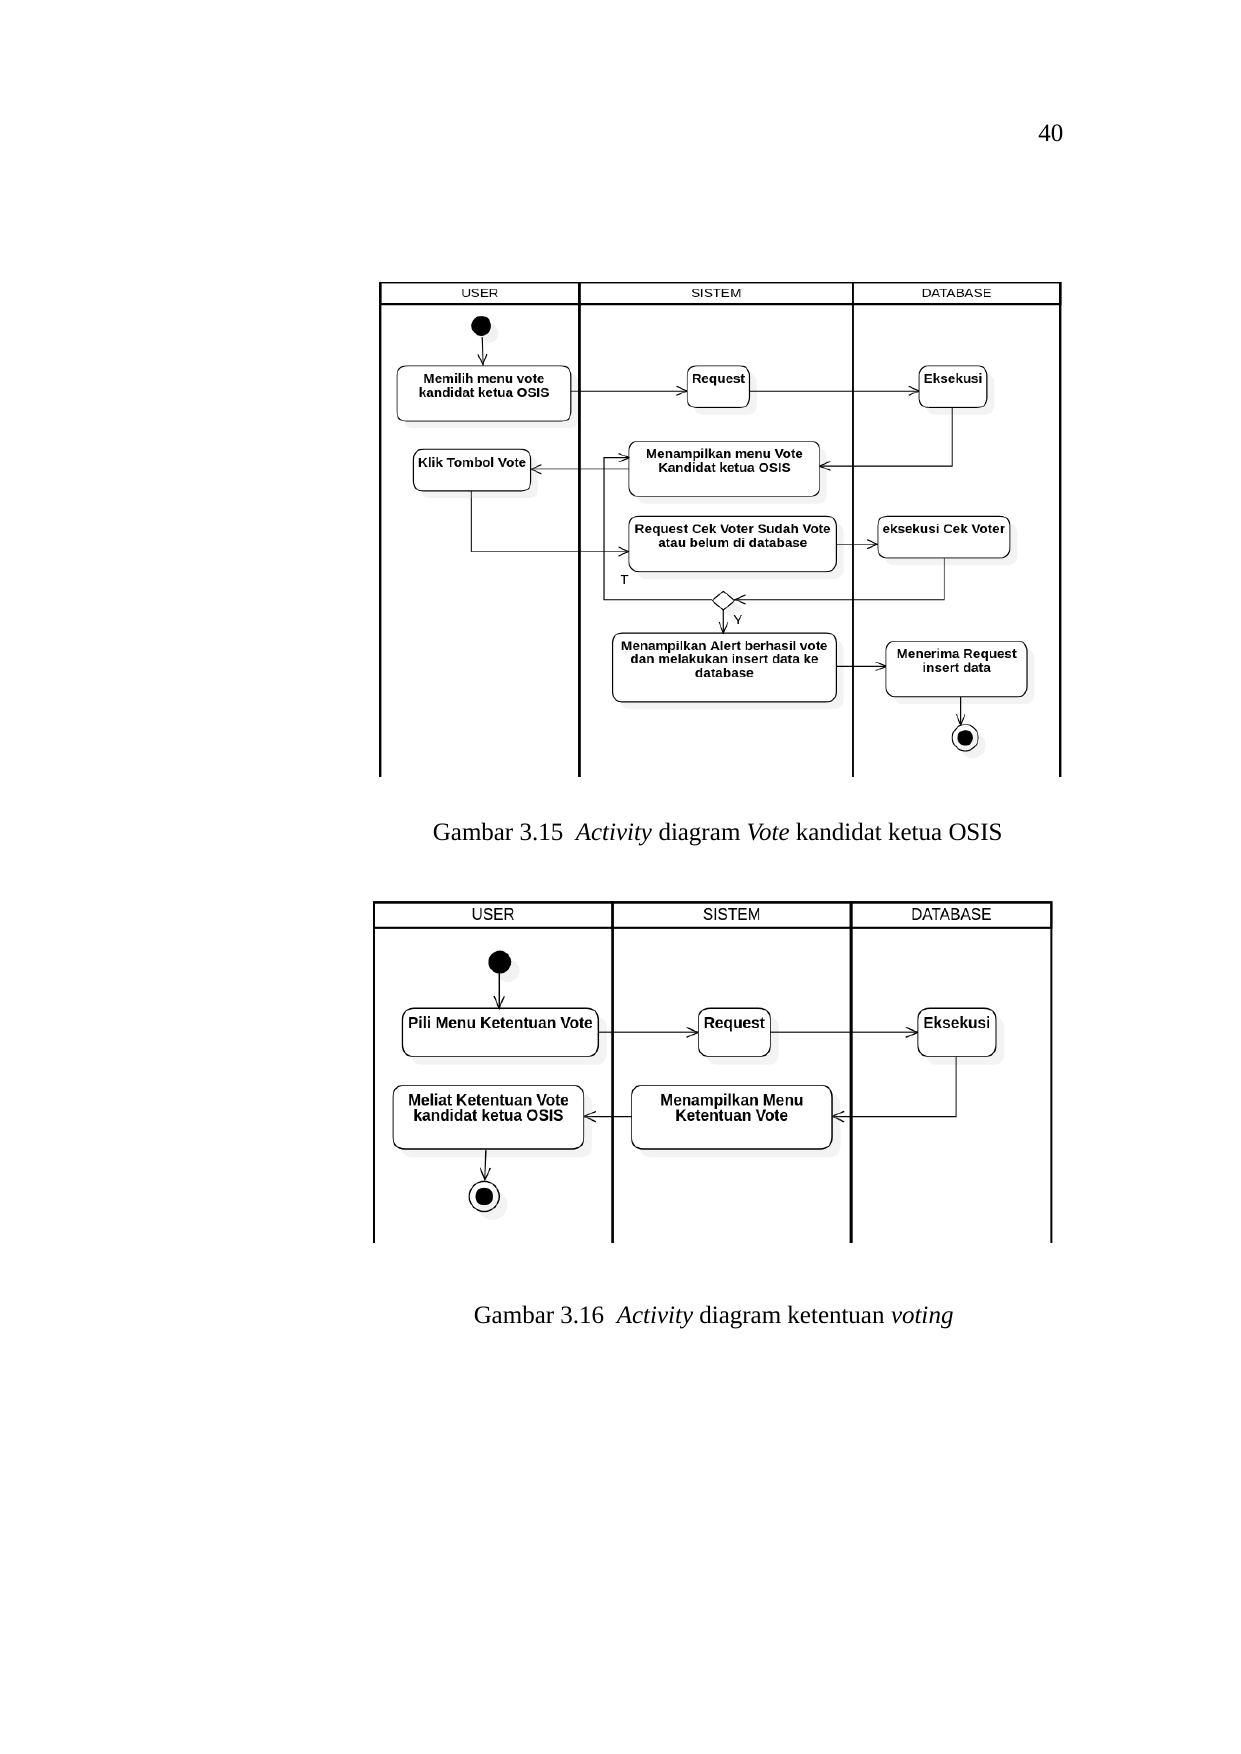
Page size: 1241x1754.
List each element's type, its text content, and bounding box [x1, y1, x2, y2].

picture [366, 890, 1062, 1243]
picture [370, 272, 1064, 777]
text Gambar 3.15 Activity diagram Vote kandidat ketua OSIS [366, 817, 1063, 846]
text Gambar 3.16 Activity diagram ketentuan voting [366, 1300, 1063, 1329]
